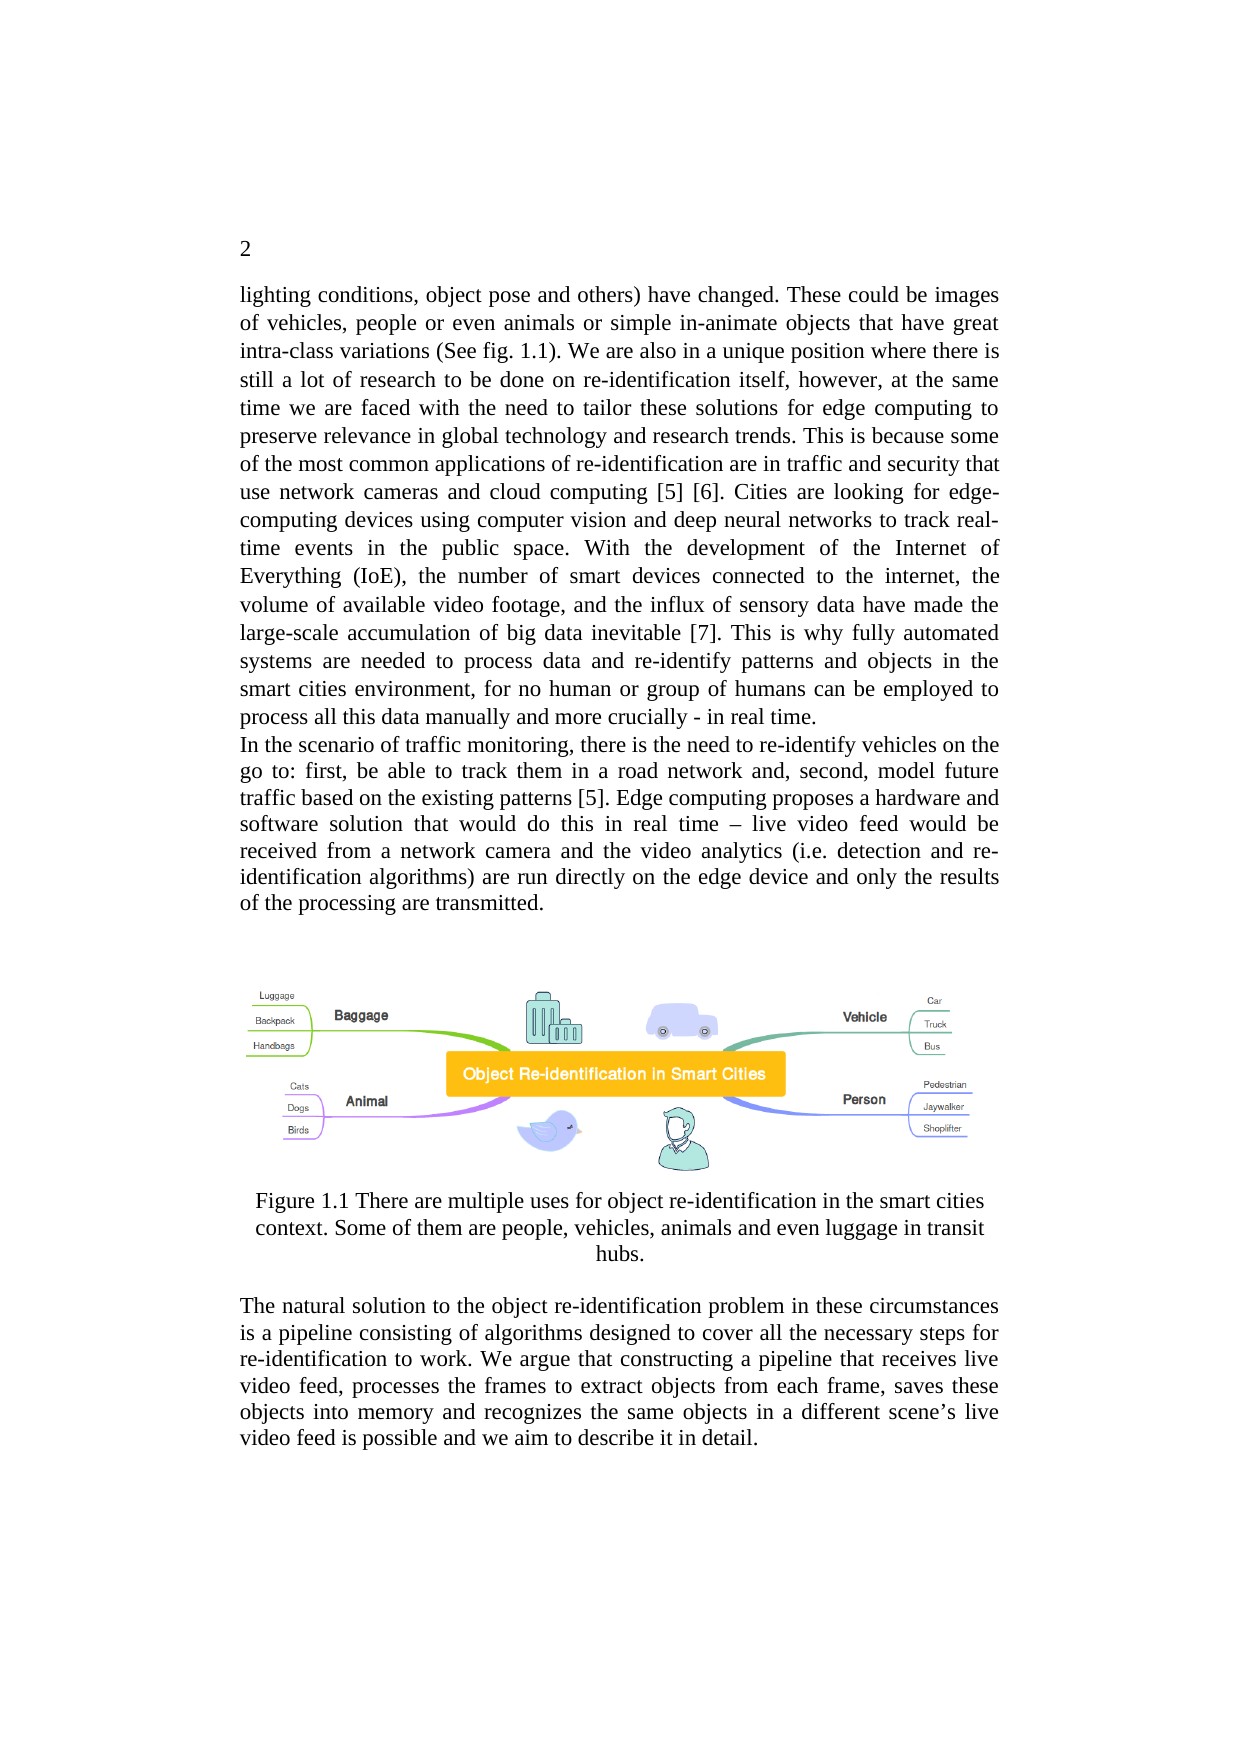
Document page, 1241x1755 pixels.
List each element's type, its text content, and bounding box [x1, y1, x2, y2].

text In the scenario of traffic monitoring, there is the need to re-identify vehicles on the go to: first, be able to track them in a road network and, second, model future traffic based on the existing patterns [5]. Edge computing proposes a hardware and software solution that would do this in real time – live video feed would be received from a network camera and the video analytics (i.e. detection and re-identification algorithms) are run directly on the edge device and only the results of the processing are transmitted. [239, 731, 1001, 916]
text Figure 1.1 There are multiple uses for object re-identification in the smart cities context. Some of them are people, vehicles, animals and even luggage in transit hubs. [239, 1188, 1001, 1266]
text The natural solution to the object re-identification problem in these circumstances is a pipeline consisting of algorithms designed to cover all the necessary steps for re-identification to work. We argue that constructing a pipeline that receives live video feed, processes the frames to extract objects from each frame, saves these objects into memory and recognizes the same objects in a different scene’s live video feed is possible and we aim to describe it in detail. [239, 1293, 1001, 1451]
text lighting conditions, object pose and others) have changed. These could be images of vehicles, people or even animals or simple in-animate objects that have great intra-class variations (See fig. 1.1). We are also in a unique position where there is still a lot of research to be done on re-identification itself, however, at the same time we are faced with the need to tailor these solutions for edge computing to preserve relevance in global technology and research trends. This is because some of the most common applications of re-identification are in traffic and security that use network cameras and cloud computing [5] [6]. Cities are looking for edge-computing devices using computer vision and deep neural networks to track real-time events in the public space. With the development of the Internet of Everything (IoE), the number of smart devices connected to the internet, the volume of available video footage, and the influx of sensory data have made the large-scale accumulation of big data inevitable [7]. This is why fully automated systems are needed to process data and re-identify patterns and objects in the smart cities environment, for no human or group of humans can be employed to process all this data manually and more crucially - in real time. [239, 281, 1001, 729]
